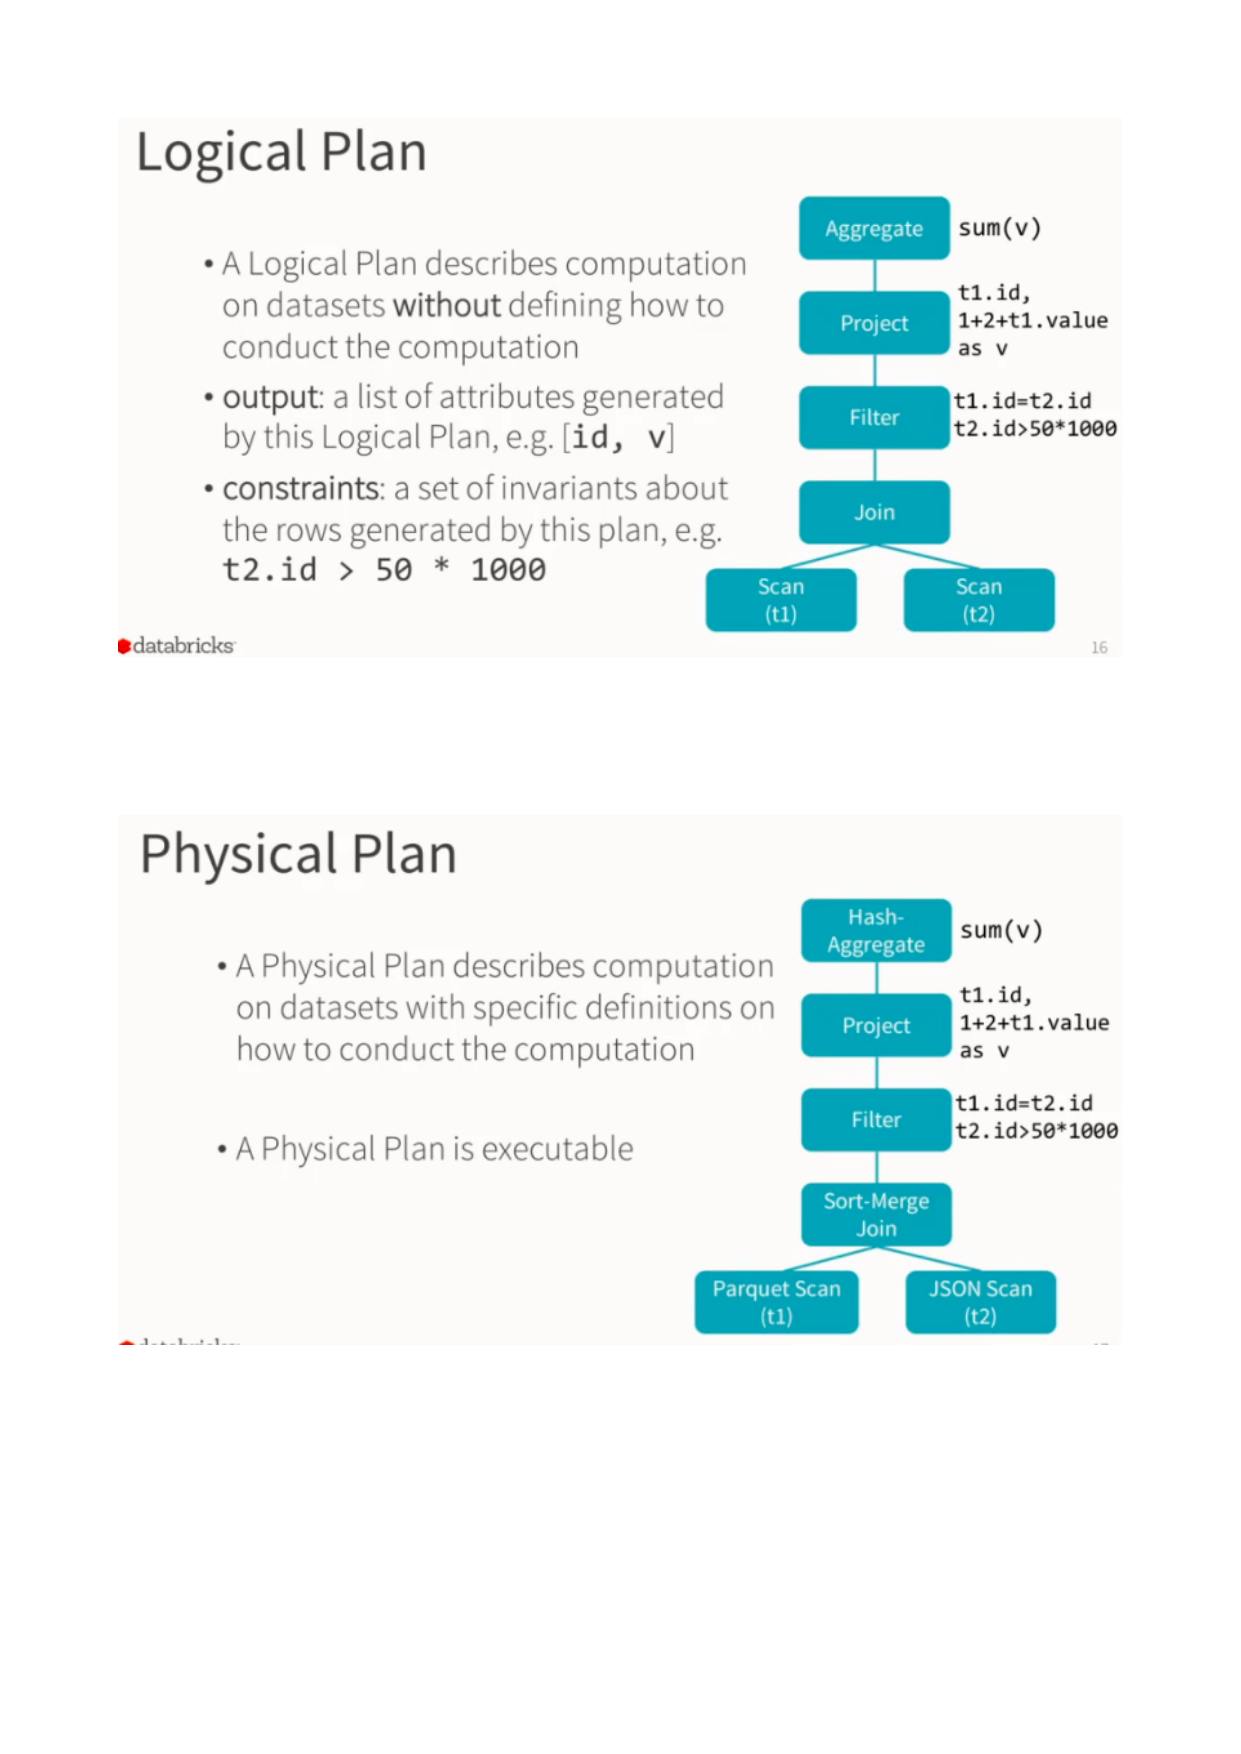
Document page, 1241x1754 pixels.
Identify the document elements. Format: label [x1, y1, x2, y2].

picture [118, 118, 1123, 657]
picture [118, 815, 1123, 1345]
